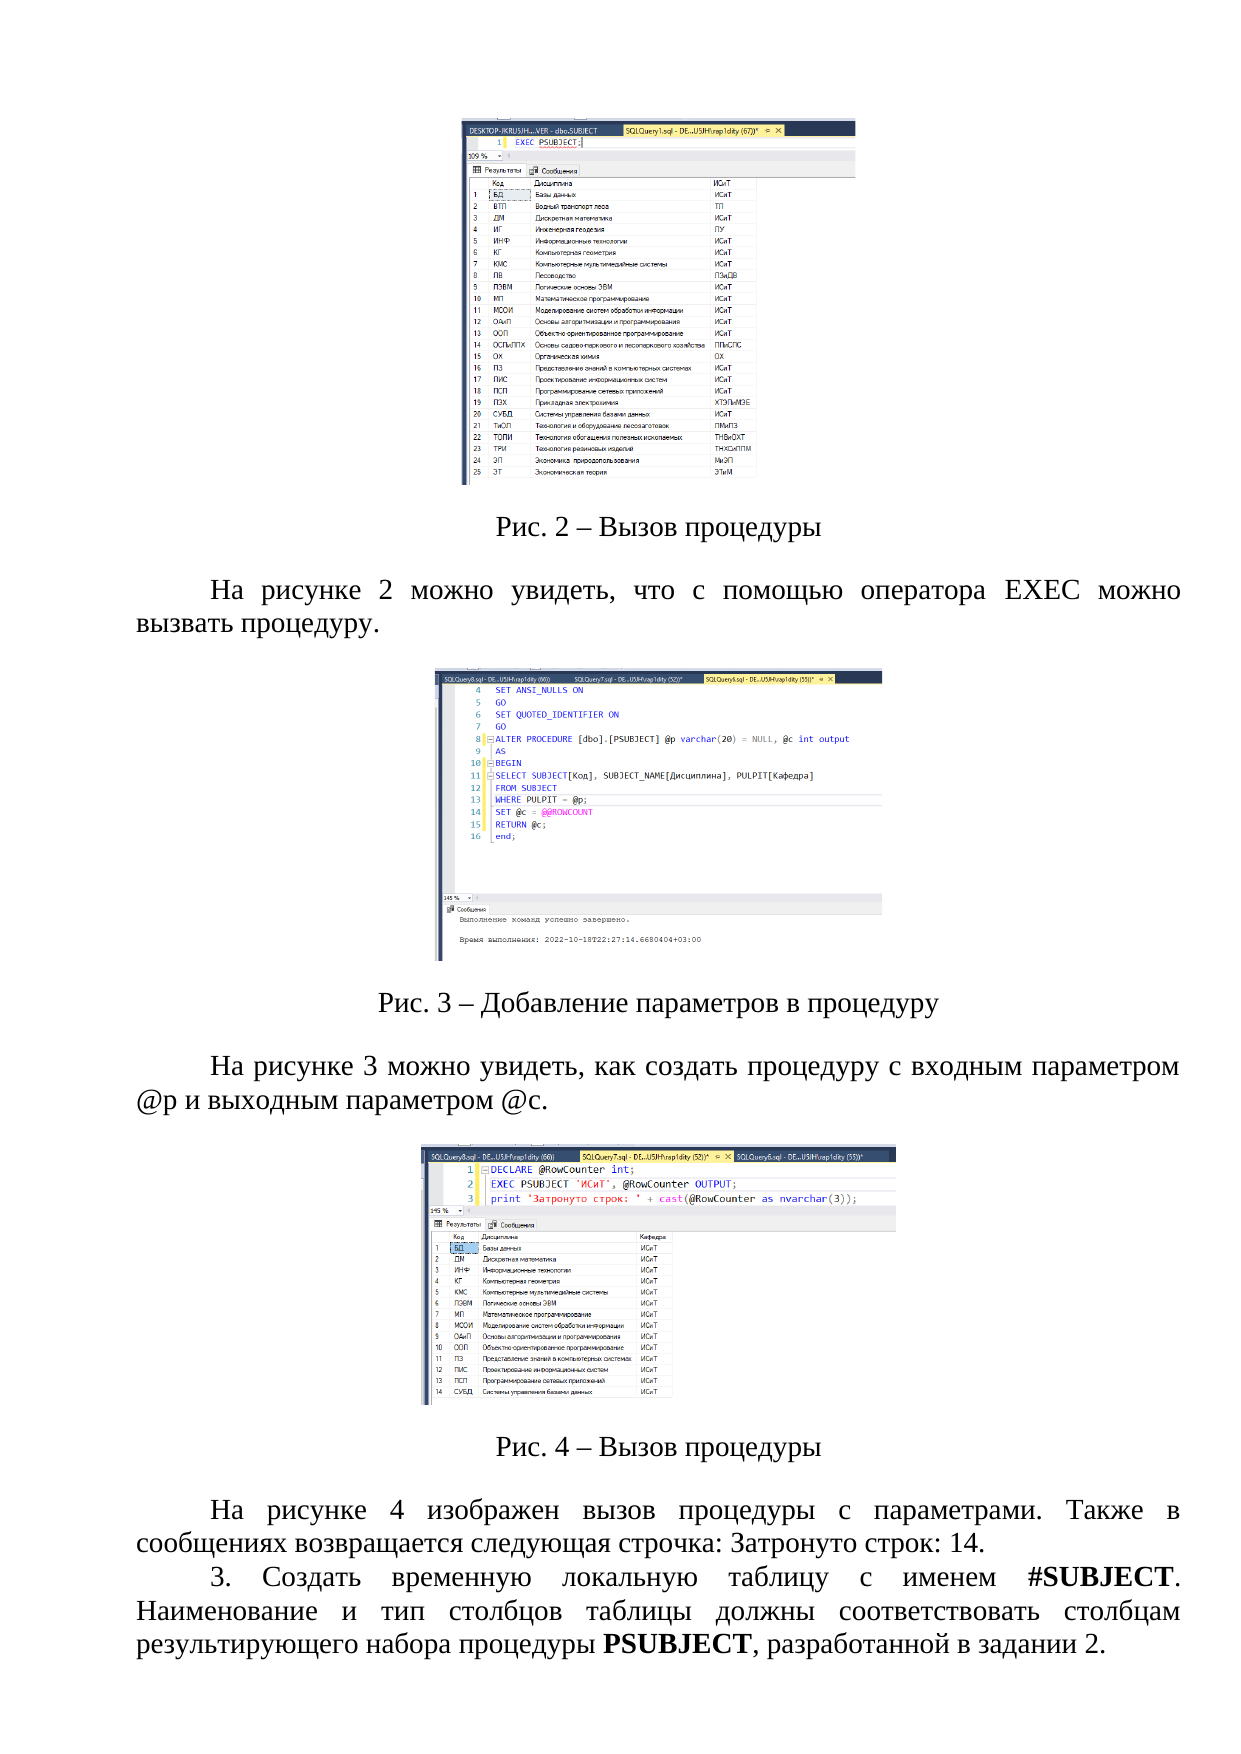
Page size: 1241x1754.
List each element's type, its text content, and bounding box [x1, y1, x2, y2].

picture [461, 118, 856, 485]
picture [421, 1144, 896, 1405]
text На рисунке 3 можно увидеть, как создать процедуру с входным параметром @p и выходным параметром @c. [136, 1048, 1181, 1115]
text На рисунке 4 изображен вызов процедуры с параметрами. Также в сообщениях возвращается следующая строчка: Затронуто строк: 14. [136, 1492, 1181, 1559]
text Рис. 3 – Добавление параметров в процедуру [136, 986, 1181, 1019]
text Рис. 2 – Вызов процедуры [136, 509, 1181, 543]
text 3. Создать временную локальную таблицу с именем #SUBJECT. Наименование и тип столбцов таблицы должны соответствовать столбцам результирующего набора процедуры PSUBJECT, разработанной в задании 2. [136, 1559, 1181, 1660]
picture [434, 668, 883, 961]
text Рис. 4 – Вызов процедуры [136, 1429, 1181, 1463]
text На рисунке 2 можно увидеть, что с помощью оператора EXEC можно вызвать процедуру. [136, 572, 1181, 639]
